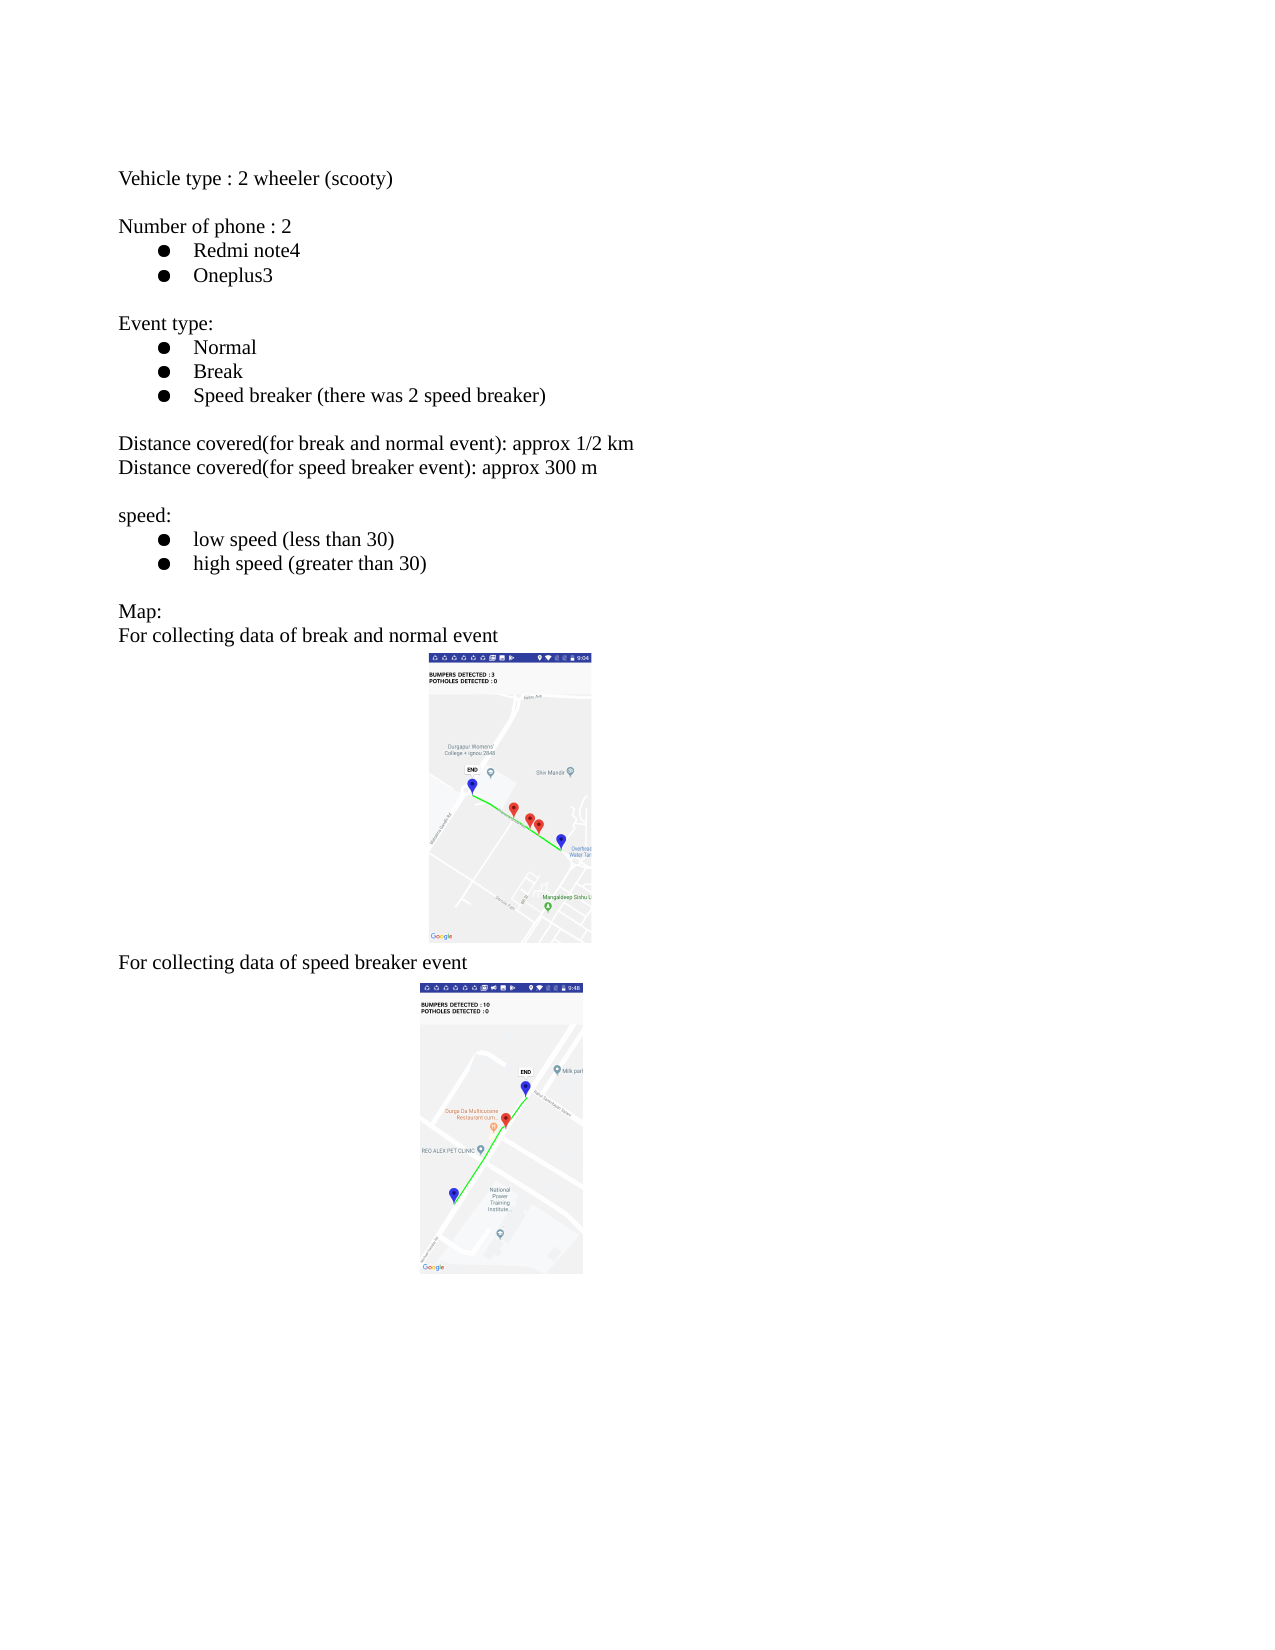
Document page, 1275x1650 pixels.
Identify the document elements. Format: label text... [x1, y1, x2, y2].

list Redmi note4 [156, 238, 1157, 262]
text For collecting data of break and normal event [118, 623, 1157, 647]
text Distance covered(for speed breaker event): approx 300 m [118, 455, 1157, 479]
picture [420, 983, 583, 1274]
text For collecting data of speed breaker event [118, 950, 1157, 974]
picture [428, 653, 592, 943]
text Distance covered(for break and normal event): approx 1/2 km [118, 431, 1157, 455]
text Event type: [118, 311, 1157, 335]
text Map: [118, 599, 1157, 623]
list low speed (less than 30) [156, 527, 1157, 551]
list Speed breaker (there was 2 speed breaker) [156, 383, 1157, 407]
list Oneplus3 [156, 262, 1157, 287]
text Vehicle type : 2 wheeler (scooty) [118, 166, 1157, 190]
list high speed (greater than 30) [156, 551, 1157, 575]
text speed: [118, 503, 1157, 527]
list Break [156, 359, 1157, 383]
text Number of phone : 2 [118, 214, 1157, 238]
list Normal [156, 335, 1157, 359]
